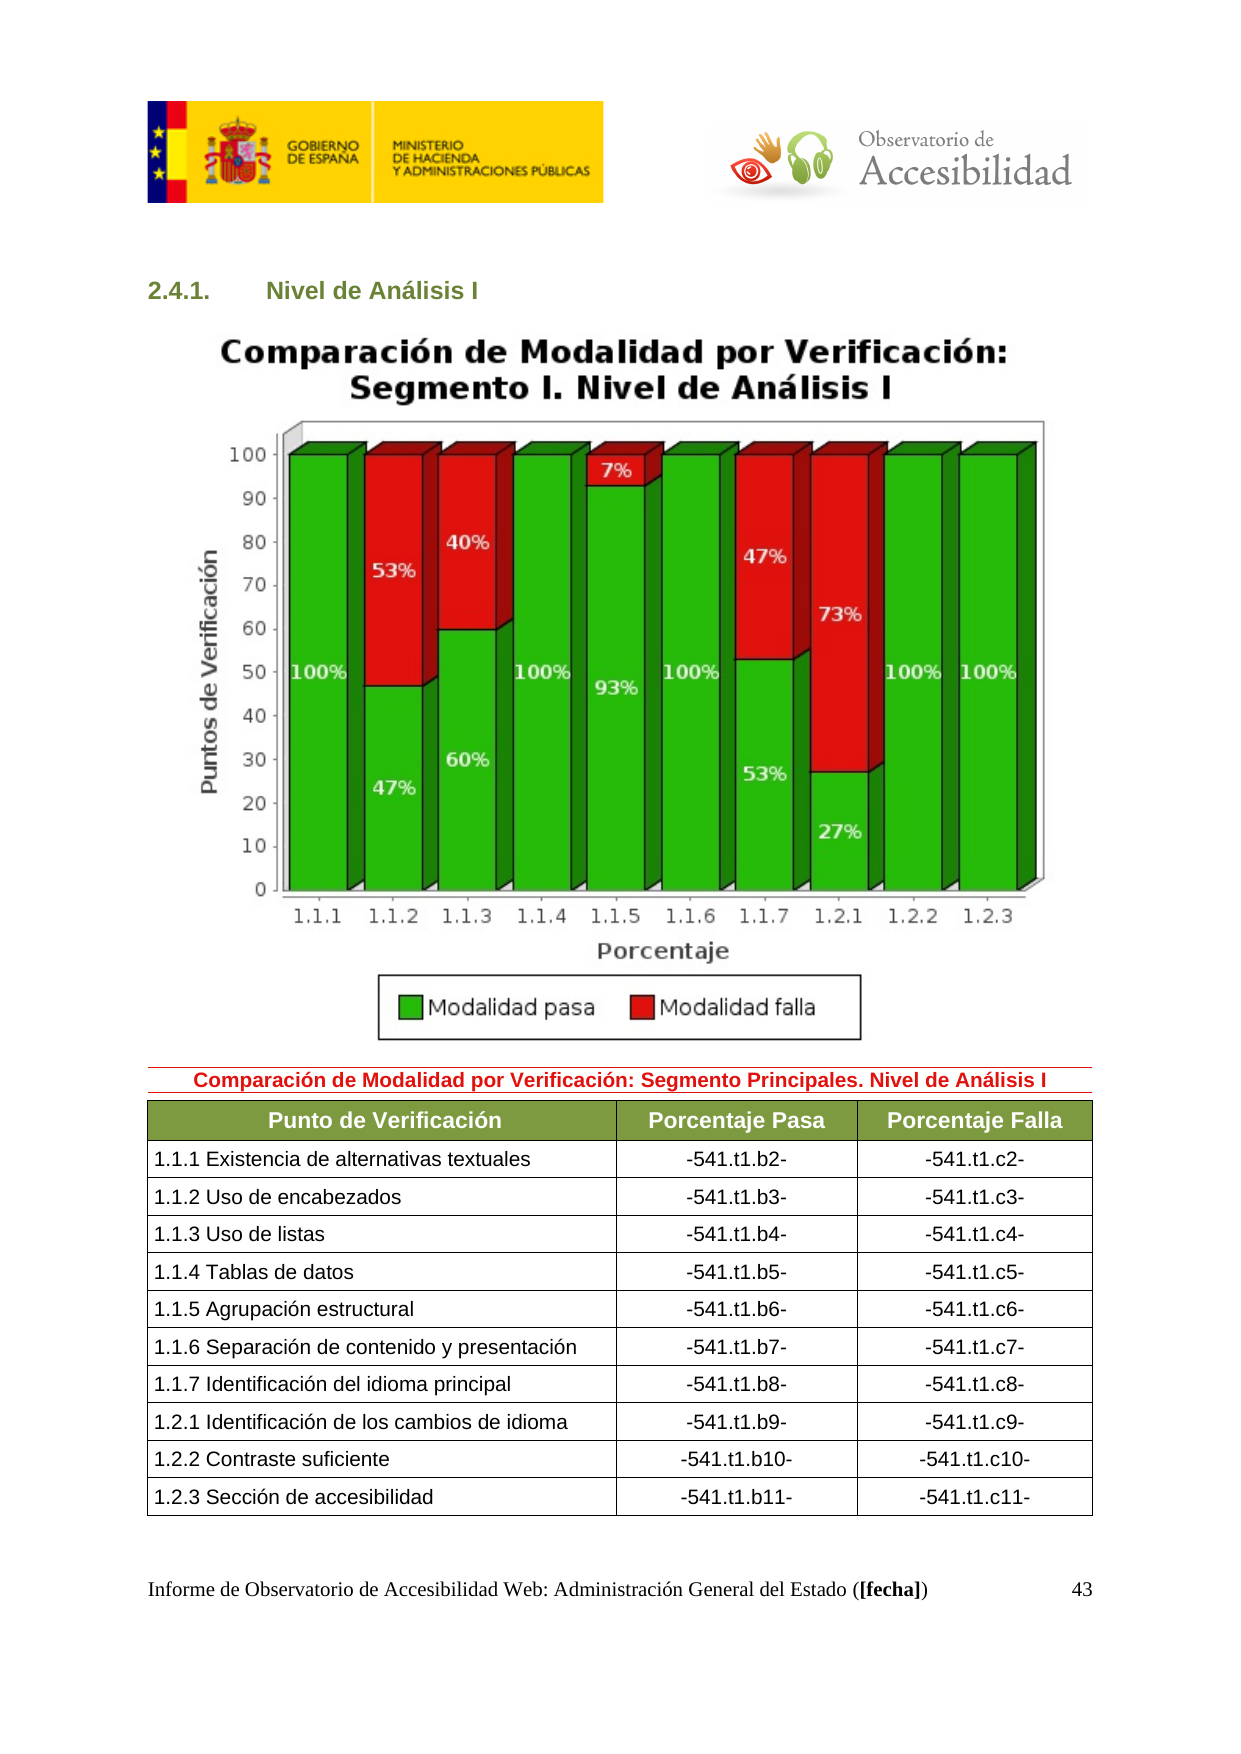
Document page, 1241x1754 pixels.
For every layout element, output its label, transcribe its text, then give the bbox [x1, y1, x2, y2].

list Nivel de Análisis I [148, 276, 1092, 304]
table_cell -541.t1.c10- [858, 1441, 1092, 1477]
table_cell -541.t1.b11- [617, 1478, 857, 1515]
table_cell 1.1.7 Identificación del idioma principal [148, 1366, 616, 1402]
table_cell 1.2.1 Identificación de los cambios de idioma [148, 1403, 616, 1440]
table_cell -541.t1.c7- [858, 1328, 1092, 1365]
table_cell -541.t1.b2- [617, 1141, 857, 1177]
picture [178, 332, 1062, 1042]
table_cell -541.t1.b7- [617, 1328, 857, 1365]
table_cell -541.t1.b4- [617, 1216, 857, 1252]
table_cell -541.t1.b5- [617, 1253, 857, 1290]
table_cell -541.t1.c5- [858, 1253, 1092, 1290]
table_cell 1.1.5 Agrupación estructural [148, 1291, 616, 1327]
table_cell 1.1.3 Uso de listas [148, 1216, 616, 1252]
table_header Porcentaje Falla [858, 1101, 1092, 1140]
table_cell -541.t1.b9- [617, 1403, 857, 1440]
table_cell -541.t1.b6- [617, 1291, 857, 1327]
table_cell 1.1.6 Separación de contenido y presentación [148, 1328, 616, 1365]
table_cell -541.t1.c4- [858, 1216, 1092, 1252]
table_header Porcentaje Pasa [617, 1101, 857, 1140]
table_cell 1.1.2 Uso de encabezados [148, 1178, 616, 1215]
text Comparación de Modalidad por Verificación: Segmento Principales. Nivel de Análisis I [148, 1068, 1092, 1092]
table_cell -541.t1.c3- [858, 1178, 1092, 1215]
table_cell -541.t1.c8- [858, 1366, 1092, 1402]
table_cell -541.t1.c2- [858, 1141, 1092, 1177]
picture [147, 101, 604, 203]
table_cell -541.t1.c6- [858, 1291, 1092, 1327]
table_cell 1.1.4 Tablas de datos [148, 1253, 616, 1290]
table_cell 1.1.1 Existencia de alternativas textuales [148, 1141, 616, 1177]
table_cell -541.t1.c11- [858, 1478, 1092, 1515]
table_cell -541.t1.c9- [858, 1403, 1092, 1440]
table_cell -541.t1.b8- [617, 1366, 857, 1402]
picture [710, 122, 1086, 205]
table_header Punto de Verificación [148, 1101, 616, 1140]
table_cell -541.t1.b10- [617, 1441, 857, 1477]
table_cell 1.2.2 Contraste suficiente [148, 1441, 616, 1477]
table_cell -541.t1.b3- [617, 1178, 857, 1215]
table_cell 1.2.3 Sección de accesibilidad [148, 1478, 616, 1515]
